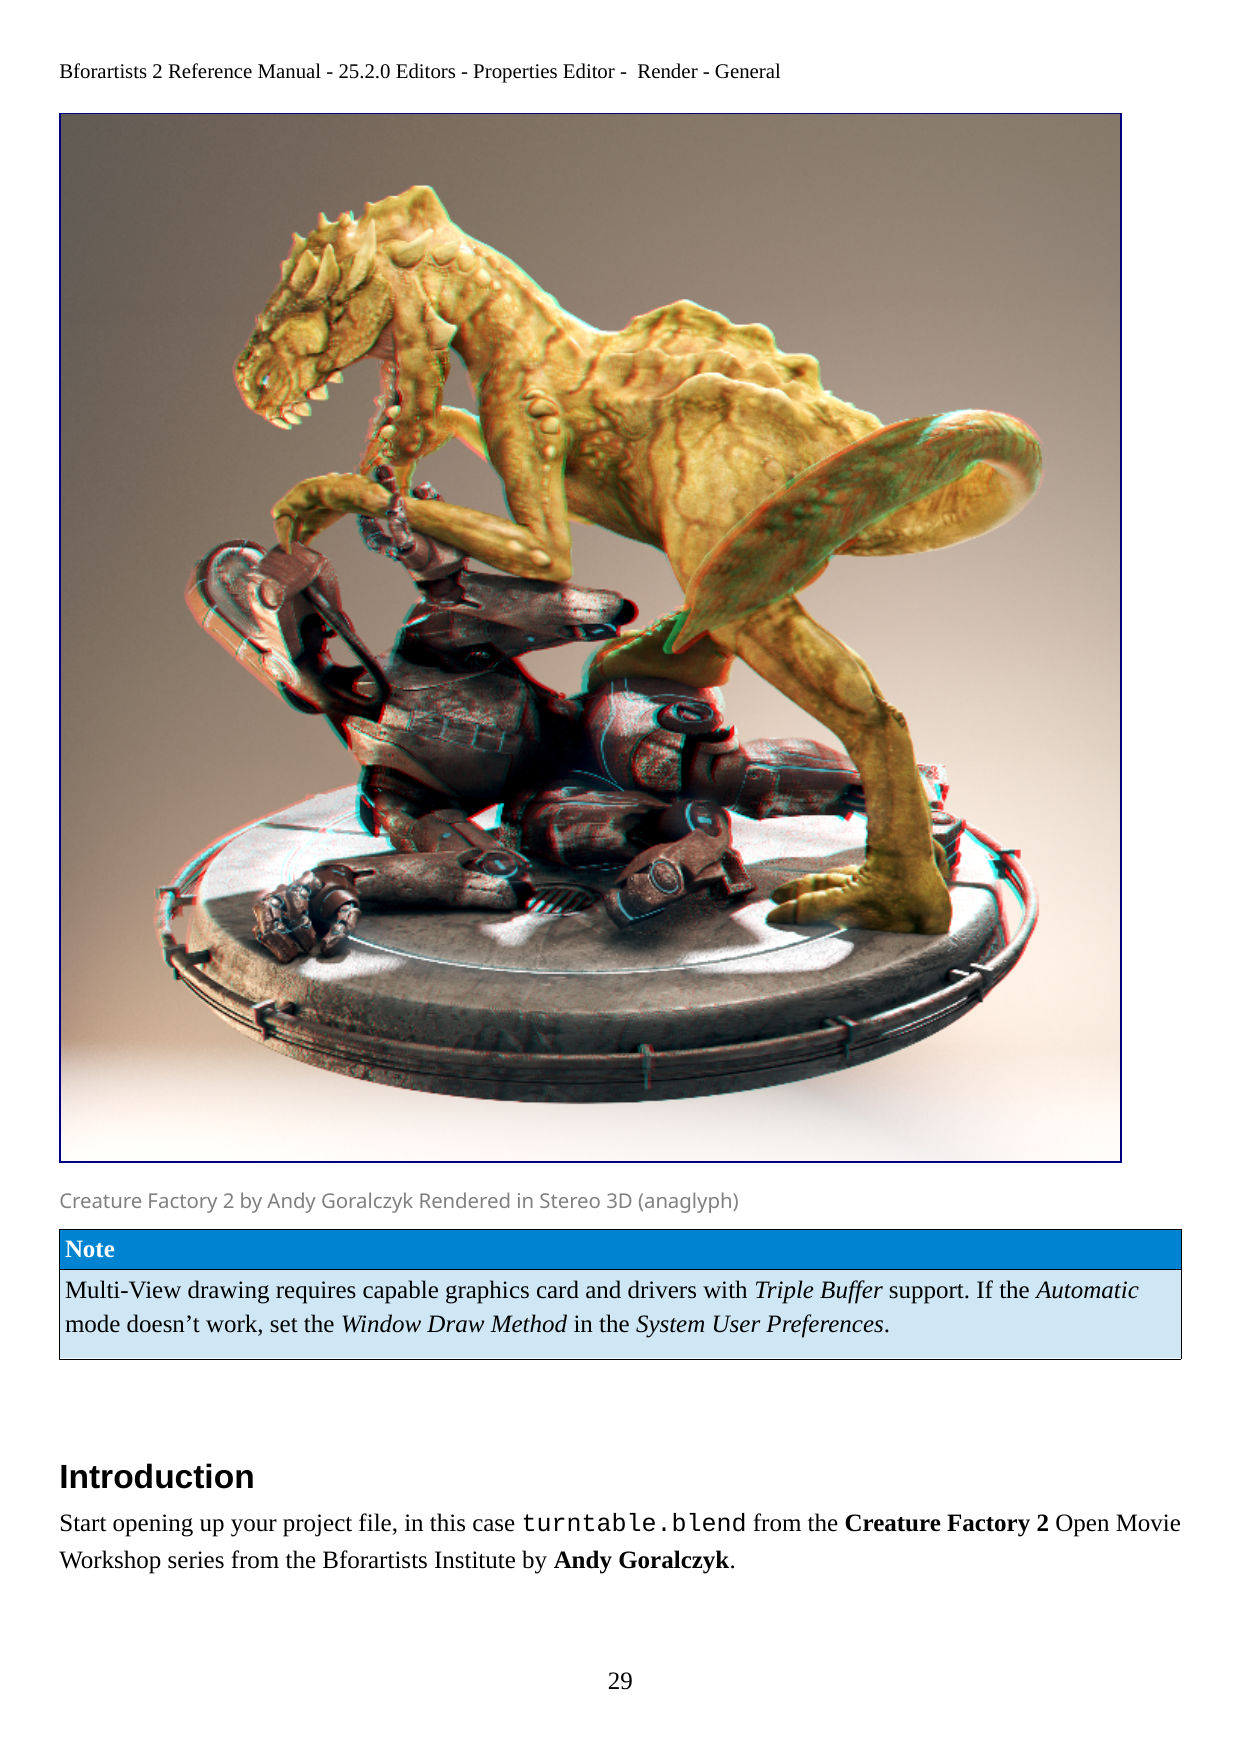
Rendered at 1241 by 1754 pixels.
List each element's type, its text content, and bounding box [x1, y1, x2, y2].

table_header Note [60, 1230, 1181, 1269]
table_cell Multi-View drawing requires capable graphics card and drivers with Triple Buffer support. If the Automatic mode doesn’t work, set the Window Draw Method in the System User Preferences. [60, 1270, 1181, 1358]
text Start opening up your project file, in this case turntable.blend from the Creature Factory 2 Open Movie Workshop series from the Bforartists Institute by Andy Goralczyk. [59, 1508, 1181, 1574]
subtitle Introduction [59, 1457, 1181, 1496]
text Creature Factory 2 by Andy Goralczyk Rendered in Stereo 3D (anaglyph) [59, 1183, 1181, 1214]
picture [61, 114, 1120, 1161]
